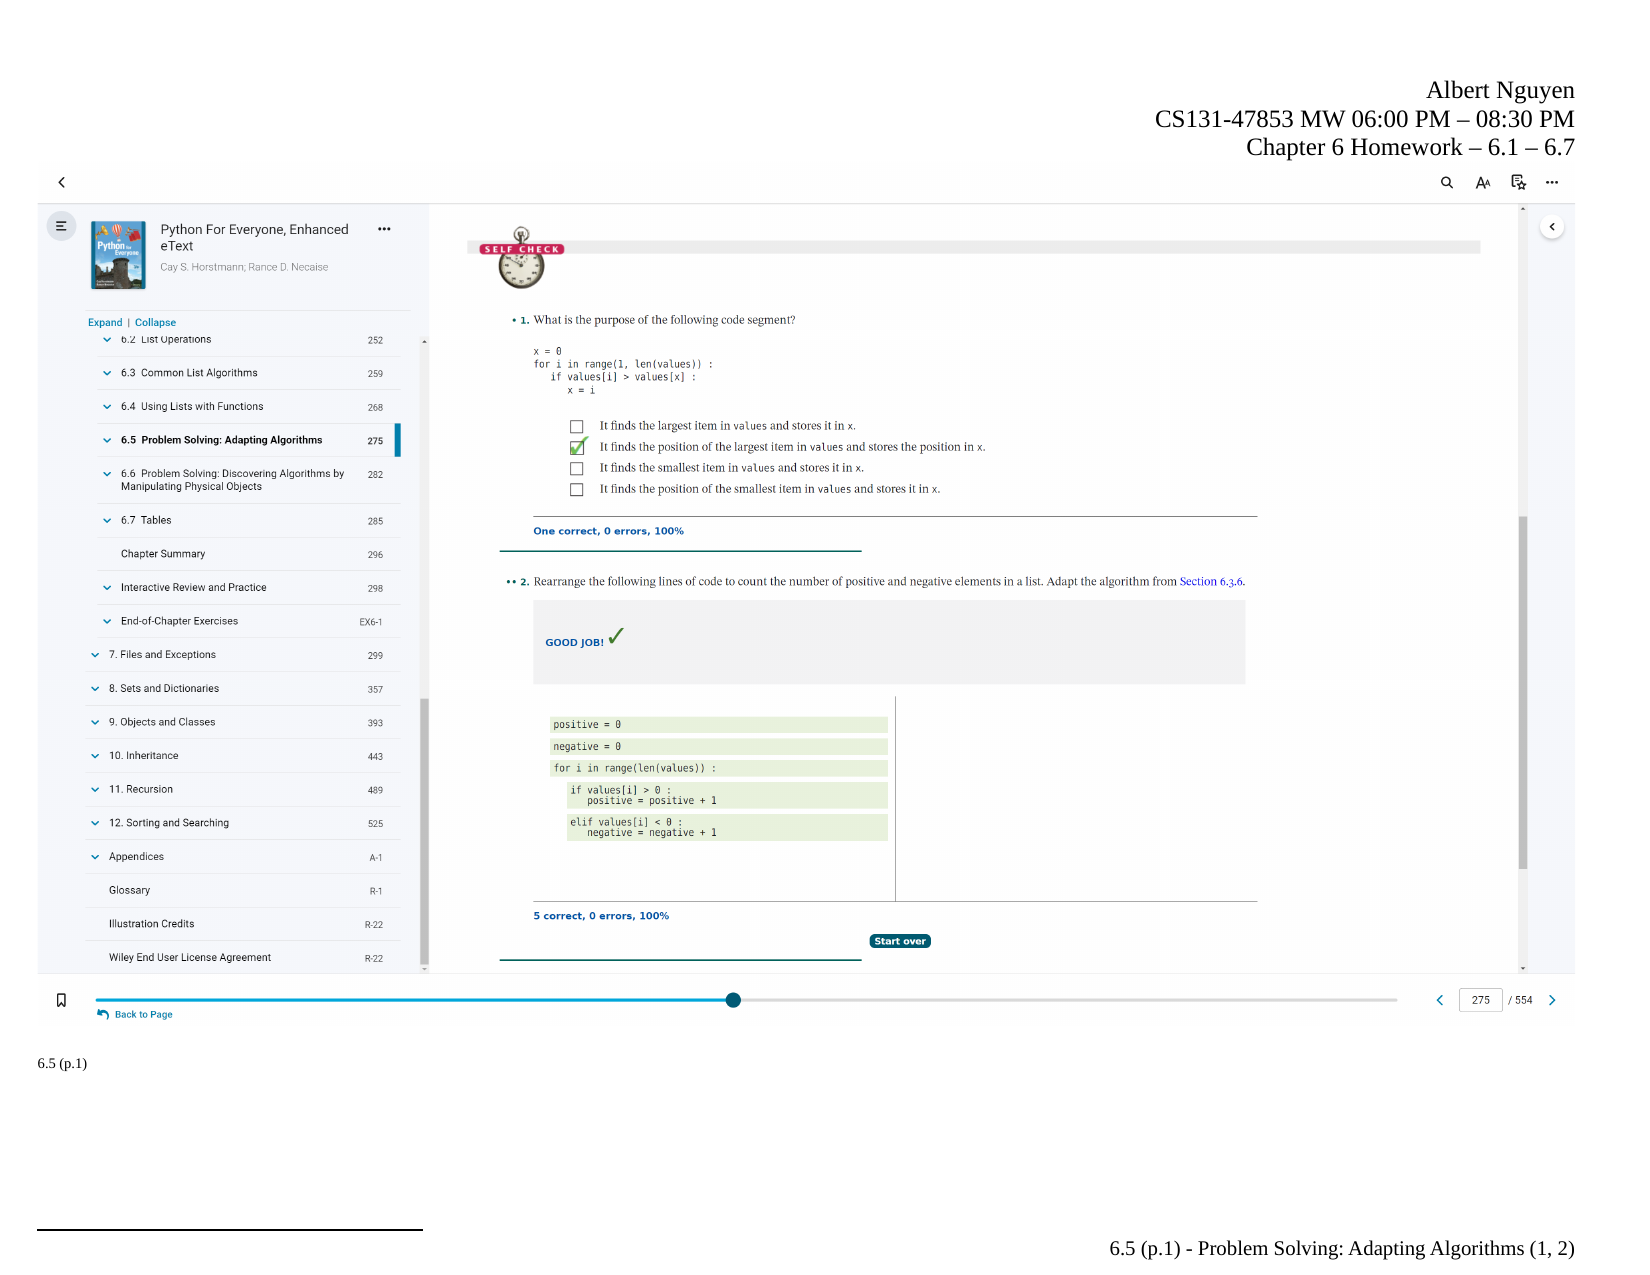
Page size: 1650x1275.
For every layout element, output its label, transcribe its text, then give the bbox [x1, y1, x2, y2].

picture [37, 161, 1575, 1026]
text - Problem Solving: Adapting Algorithms (1, 2) [37, 1236, 1575, 1260]
